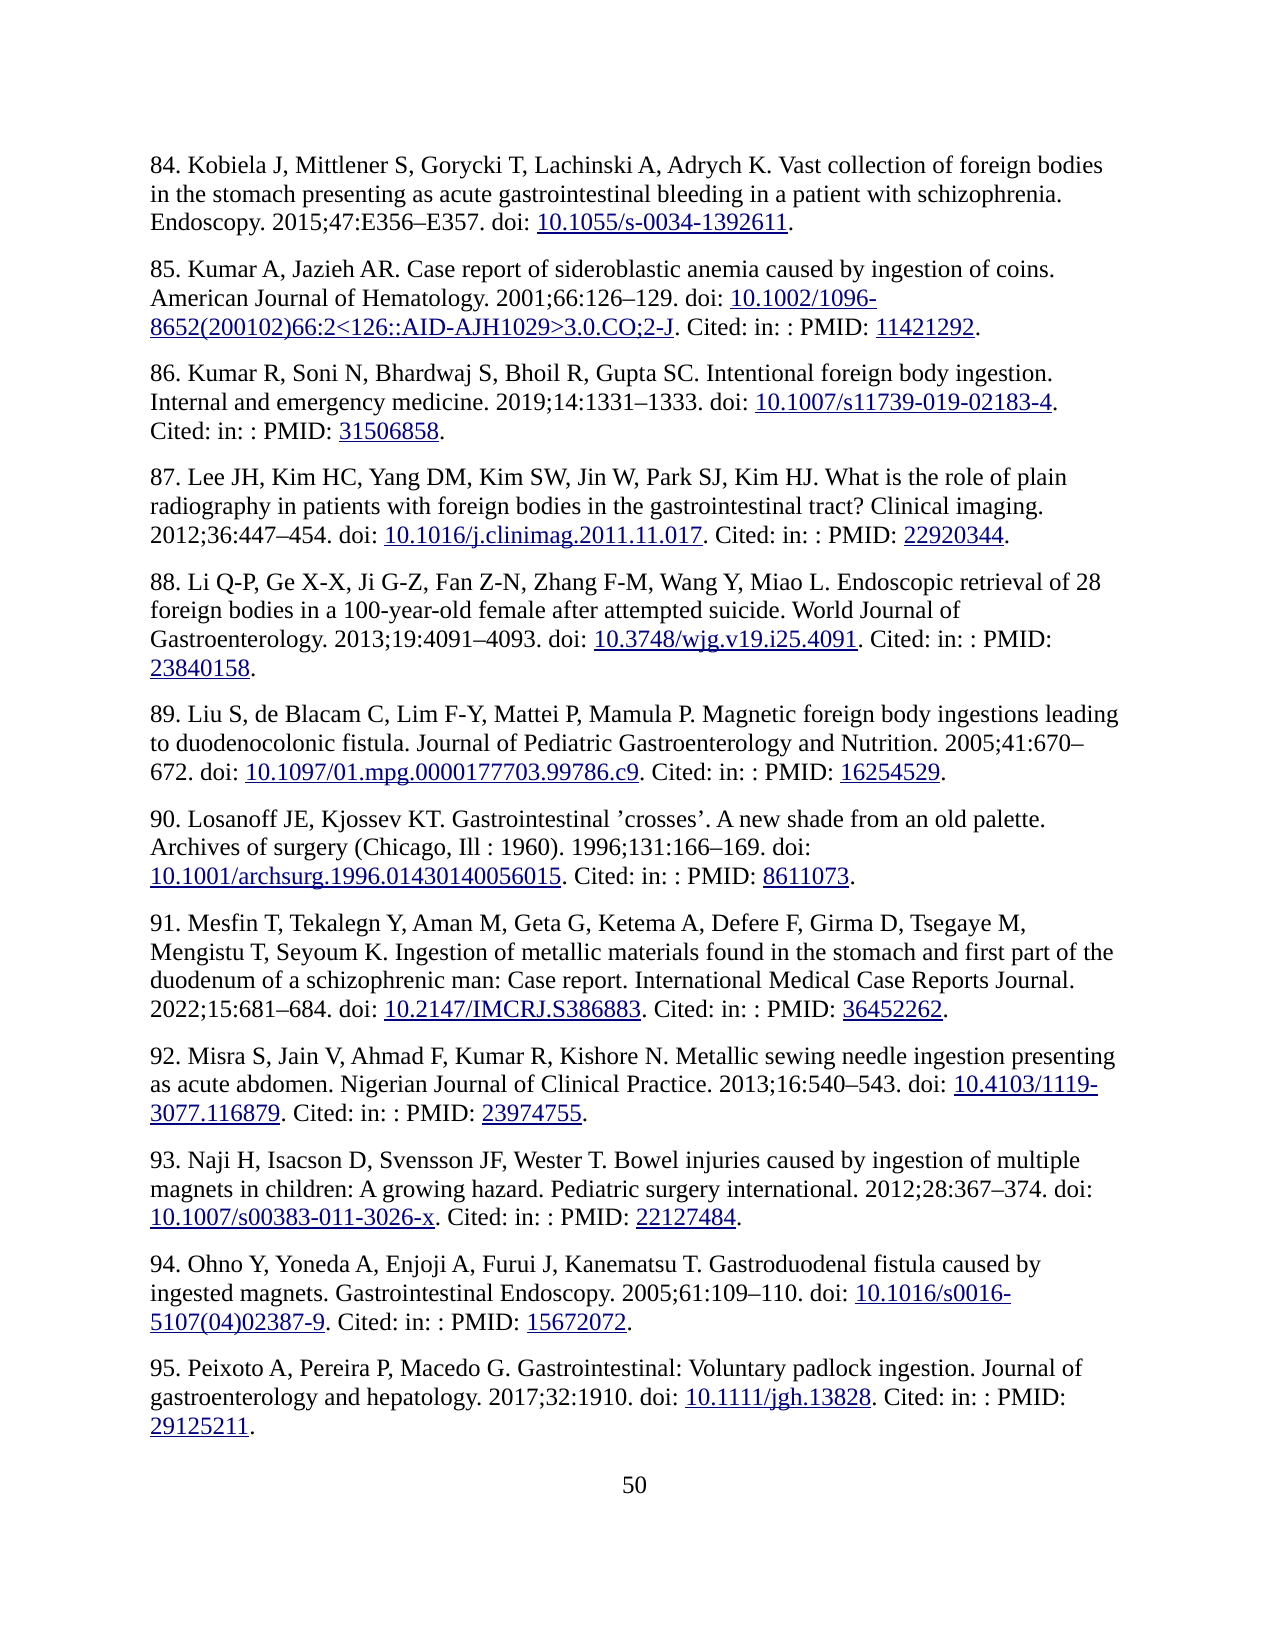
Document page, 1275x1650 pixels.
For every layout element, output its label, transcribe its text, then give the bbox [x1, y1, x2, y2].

text 89. Liu S, de Blacam C, Lim F-Y, Mattei P, Mamula P. Magnetic foreign body ingestions leading to duodenocolonic fistula. Journal of Pediatric Gastroenterology and Nutrition. 2005;41:670–672. doi: 10.1097/01.mpg.0000177703.99786.c9. Cited: in: : PMID: 16254529. [150, 699, 1125, 786]
text 88. Li Q-P, Ge X-X, Ji G-Z, Fan Z-N, Zhang F-M, Wang Y, Miao L. Endoscopic retrieval of 28 foreign bodies in a 100-year-old female after attempted suicide. World Journal of Gastroenterology. 2013;19:4091–4093. doi: 10.3748/wjg.v19.i25.4091. Cited: in: : PMID: 23840158. [150, 567, 1125, 682]
text 94. Ohno Y, Yoneda A, Enjoji A, Furui J, Kanematsu T. Gastroduodenal fistula caused by ingested magnets. Gastrointestinal Endoscopy. 2005;61:109–110. doi: 10.1016/s0016-5107(04)02387-9. Cited: in: : PMID: 15672072. [150, 1249, 1125, 1335]
text 84. Kobiela J, Mittlener S, Gorycki T, Lachinski A, Adrych K. Vast collection of foreign bodies in the stomach presenting as acute gastrointestinal bleeding in a patient with schizophrenia. Endoscopy. 2015;47:E356–E357. doi: 10.1055/s-0034-1392611. [150, 150, 1125, 236]
text 91. Mesfin T, Tekalegn Y, Aman M, Geta G, Ketema A, Defere F, Girma D, Tsegaye M, Mengistu T, Seyoum K. Ingestion of metallic materials found in the stomach and first part of the duodenum of a schizophrenic man: Case report. International Medical Case Reports Journal. 2022;15:681–684. doi: 10.2147/IMCRJ.S386883. Cited: in: : PMID: 36452262. [150, 908, 1125, 1023]
text 92. Misra S, Jain V, Ahmad F, Kumar R, Kishore N. Metallic sewing needle ingestion presenting as acute abdomen. Nigerian Journal of Clinical Practice. 2013;16:540–543. doi: 10.4103/1119-3077.116879. Cited: in: : PMID: 23974755. [150, 1041, 1125, 1127]
text 90. Losanoff JE, Kjossev KT. Gastrointestinal ’crosses’. A new shade from an old palette. Archives of surgery (Chicago, Ill : 1960). 1996;131:166–169. doi: 10.1001/archsurg.1996.01430140056015. Cited: in: : PMID: 8611073. [150, 804, 1125, 890]
text 85. Kumar A, Jazieh AR. Case report of sideroblastic anemia caused by ingestion of coins. American Journal of Hematology. 2001;66:126–129. doi: 10.1002/1096-8652(200102)66:2<126::AID-AJH1029>3.0.CO;2-J. Cited: in: : PMID: 11421292. [150, 254, 1125, 340]
text 87. Lee JH, Kim HC, Yang DM, Kim SW, Jin W, Park SJ, Kim HJ. What is the role of plain radiography in patients with foreign bodies in the gastrointestinal tract? Clinical imaging. 2012;36:447–454. doi: 10.1016/j.clinimag.2011.11.017. Cited: in: : PMID: 22920344. [150, 462, 1125, 549]
text 93. Naji H, Isacson D, Svensson JF, Wester T. Bowel injuries caused by ingestion of multiple magnets in children: A growing hazard. Pediatric surgery international. 2012;28:367–374. doi: 10.1007/s00383-011-3026-x. Cited: in: : PMID: 22127484. [150, 1145, 1125, 1231]
text 95. Peixoto A, Pereira P, Macedo G. Gastrointestinal: Voluntary padlock ingestion. Journal of gastroenterology and hepatology. 2017;32:1910. doi: 10.1111/jgh.13828. Cited: in: : PMID: 29125211. [150, 1353, 1125, 1439]
text 86. Kumar R, Soni N, Bhardwaj S, Bhoil R, Gupta SC. Intentional foreign body ingestion. Internal and emergency medicine. 2019;14:1331–1333. doi: 10.1007/s11739-019-02183-4. Cited: in: : PMID: 31506858. [150, 358, 1125, 444]
